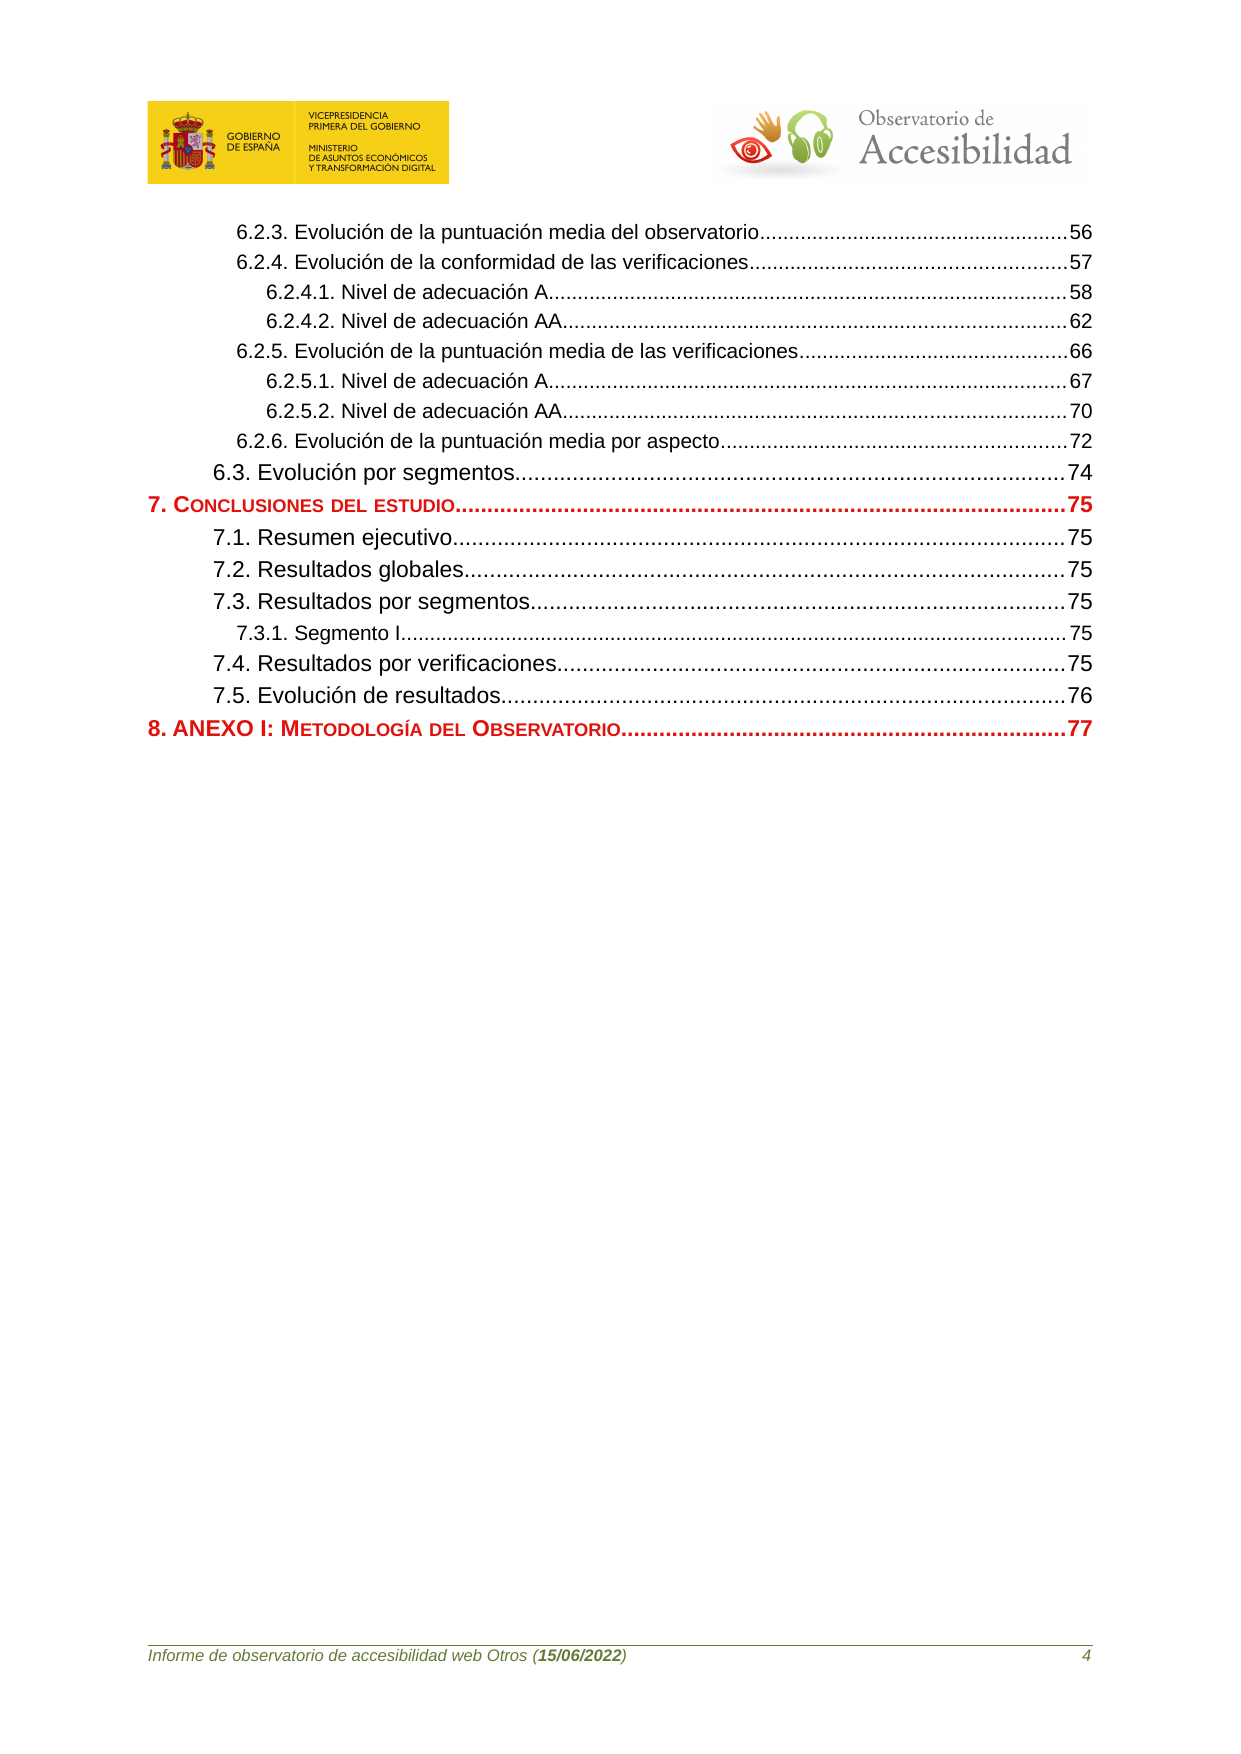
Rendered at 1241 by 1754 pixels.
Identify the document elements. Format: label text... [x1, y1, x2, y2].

text 8. ANEXO I: Metodología del Observatorio 77 [148, 715, 1092, 741]
picture [147, 101, 450, 184]
text 7.3.1. Segmento I 75 [236, 620, 1092, 644]
picture [710, 101, 1086, 184]
text 6.3. Evolución por segmentos 74 [213, 459, 1092, 485]
text 6.2.6. Evolución de la puntuación media por aspecto 72 [236, 429, 1092, 453]
text 7.5. Evolución de resultados 76 [213, 682, 1092, 709]
text 7.4. Resultados por verificaciones 75 [213, 650, 1092, 677]
text 7.1. Resumen ejecutivo 75 [213, 523, 1092, 550]
text 7. Conclusiones del estudio 75 [148, 491, 1092, 517]
text 6.2.4.2. Nivel de adecuación AA 62 [266, 309, 1092, 333]
text 6.2.5.1. Nivel de adecuación A 67 [266, 369, 1092, 393]
text 7.3. Resultados por segmentos 75 [213, 588, 1092, 614]
text 6.2.5.2. Nivel de adecuación AA 70 [266, 399, 1092, 423]
text 7.2. Resultados globales 75 [213, 556, 1092, 582]
text 6.2.4.1. Nivel de adecuación A 58 [266, 279, 1092, 303]
text 6.2.3. Evolución de la puntuación media del observatorio 56 [236, 220, 1092, 244]
text 6.2.5. Evolución de la puntuación media de las verificaciones 66 [236, 339, 1092, 363]
text 6.2.4. Evolución de la conformidad de las verificaciones 57 [236, 249, 1092, 273]
